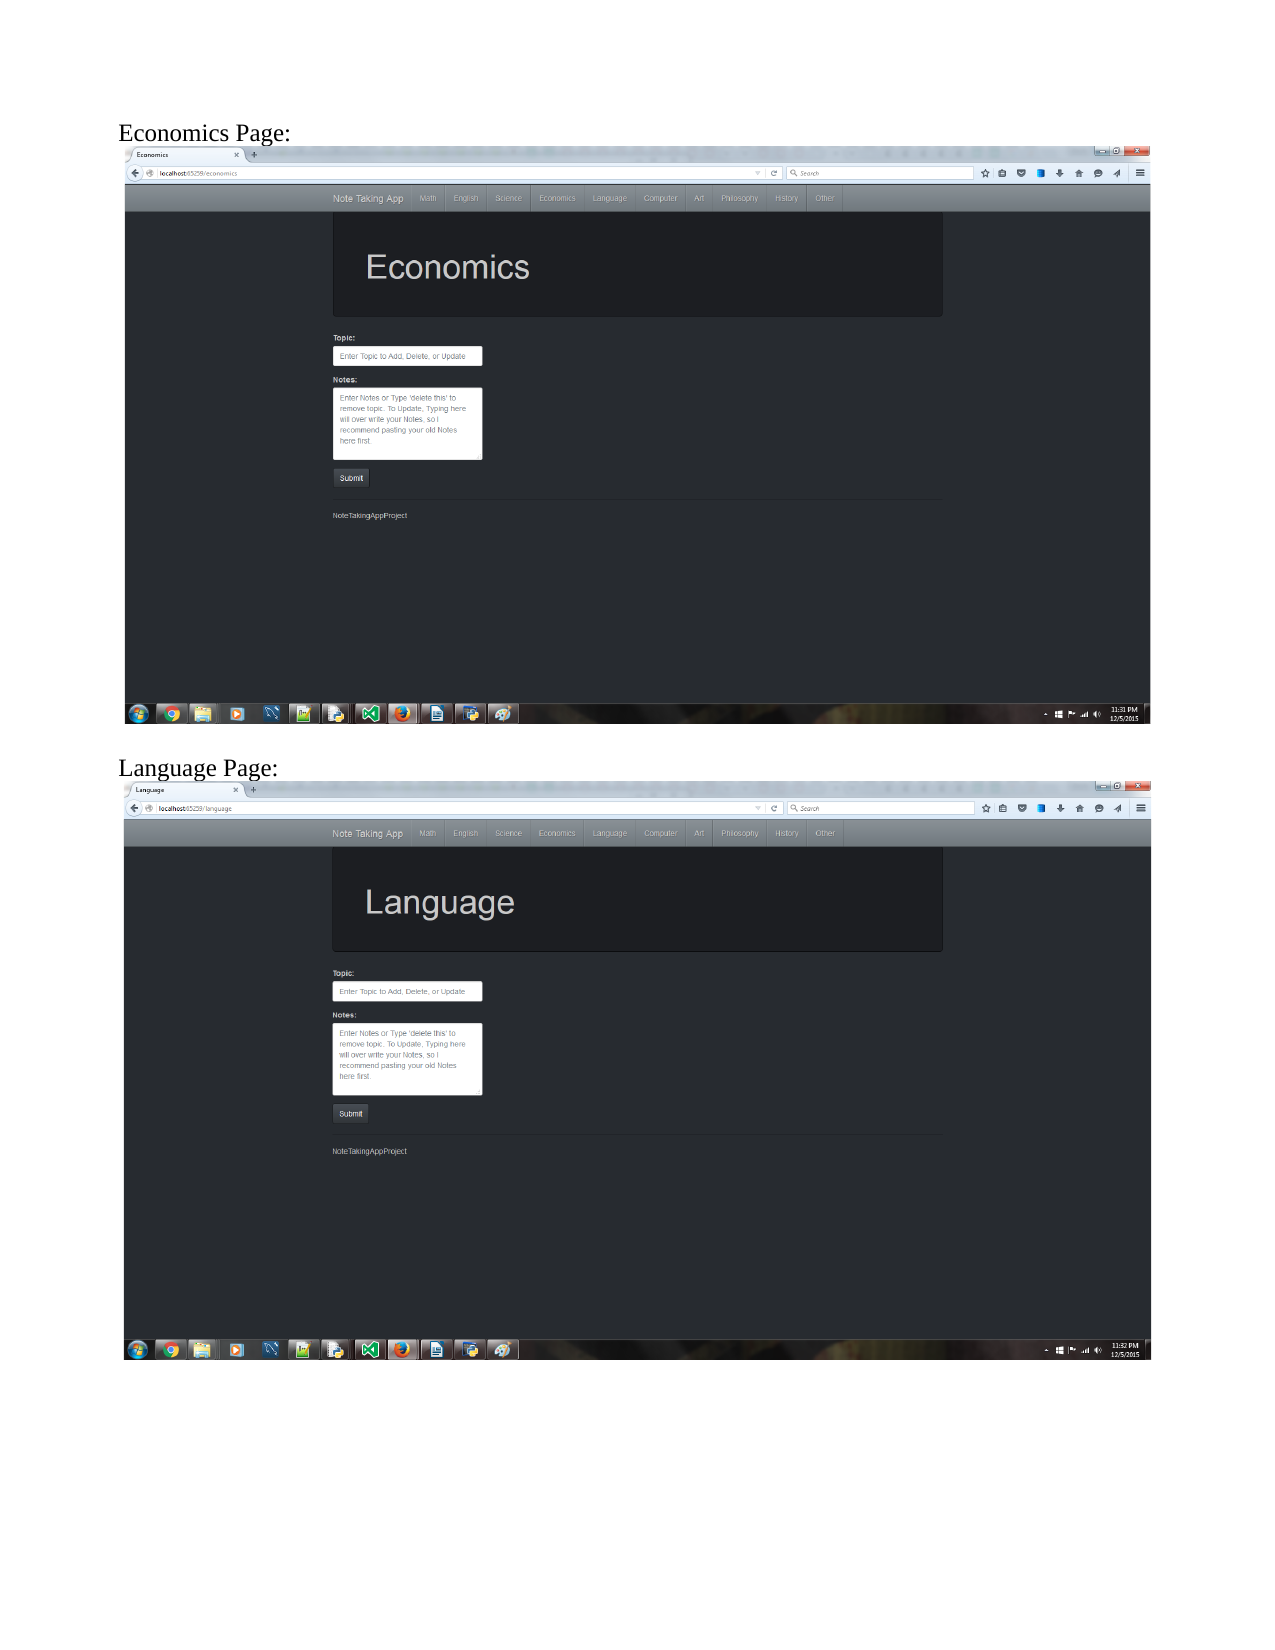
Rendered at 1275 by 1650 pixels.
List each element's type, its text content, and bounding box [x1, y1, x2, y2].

picture [124, 146, 1151, 724]
text Language Page: [118, 753, 1157, 781]
text Economics Page: [118, 118, 1157, 147]
picture [123, 781, 1152, 1360]
